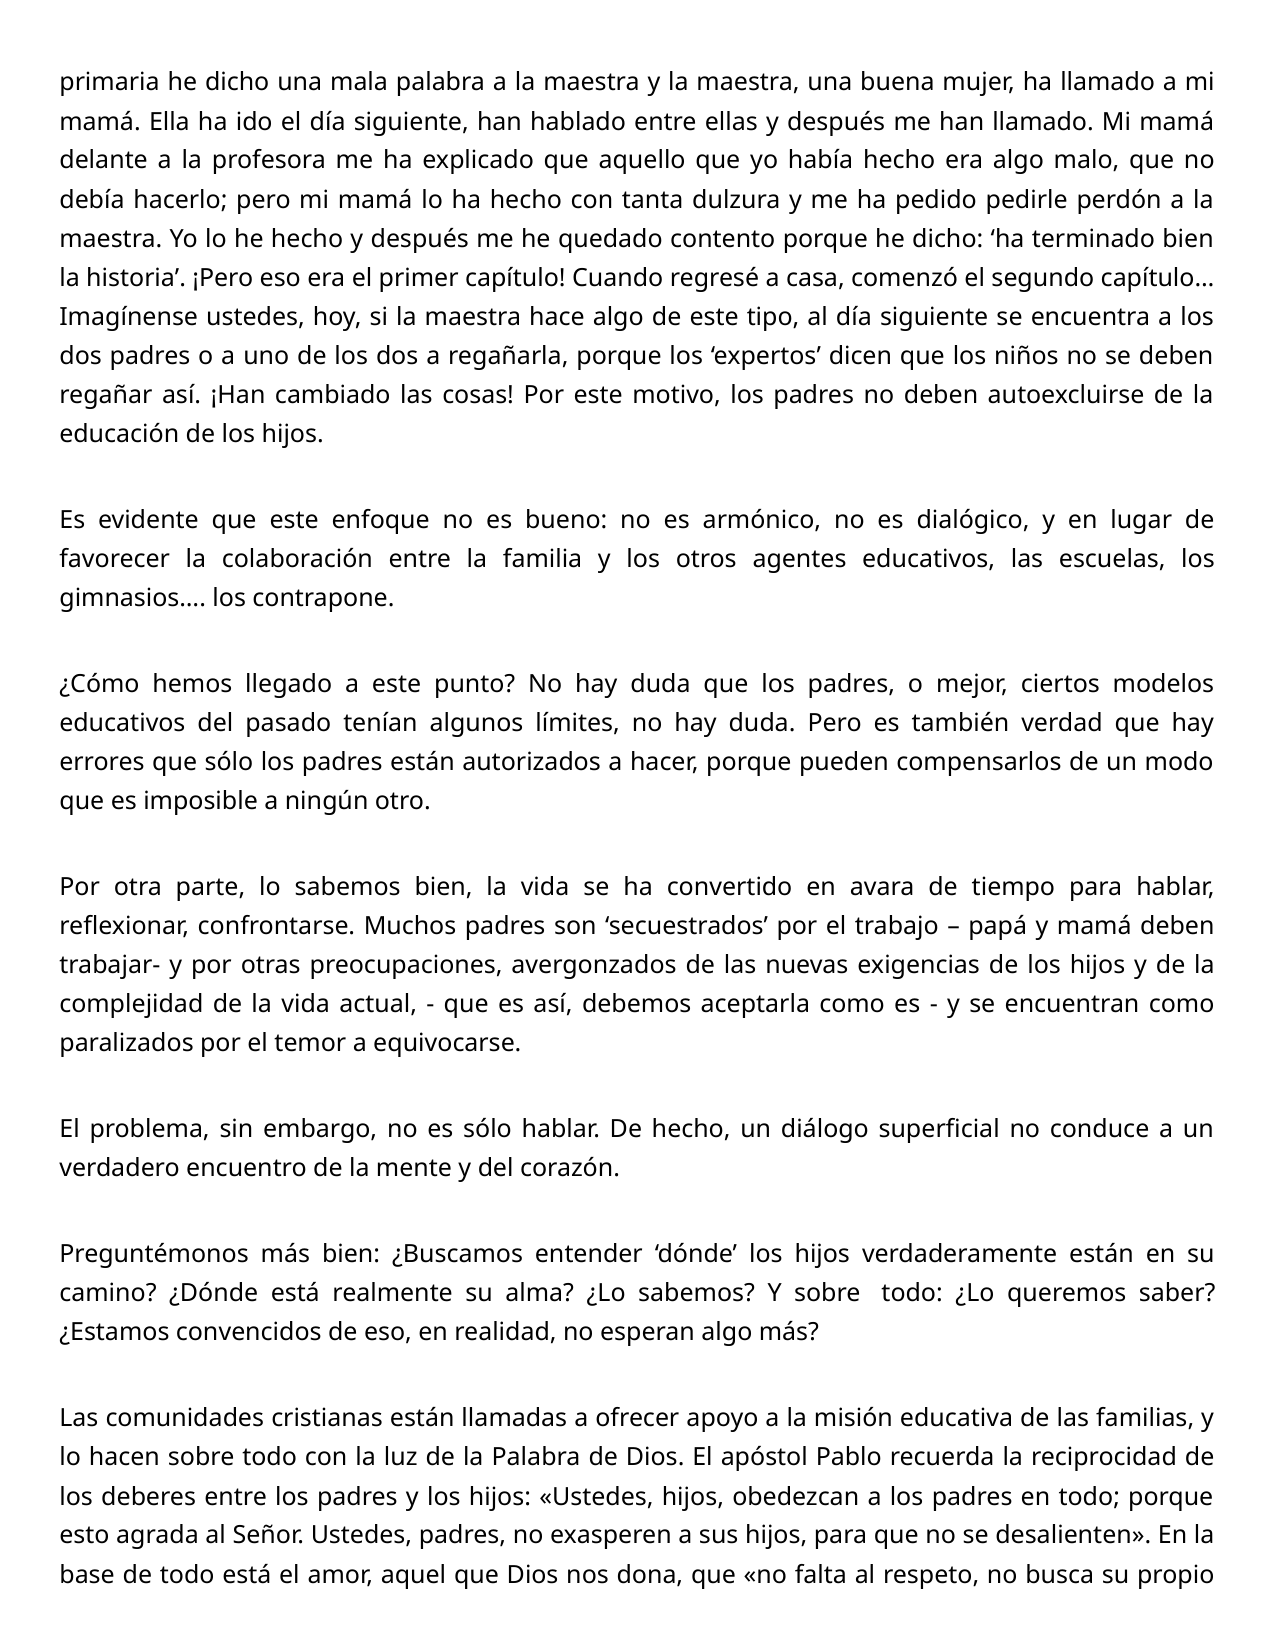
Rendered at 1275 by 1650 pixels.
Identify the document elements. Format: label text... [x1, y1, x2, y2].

text primaria he dicho una mala palabra a la maestra y la maestra, una buena mujer, ha llamado a mi mamá. Ella ha ido el día siguiente, han hablado entre ellas y después me han llamado. Mi mamá delante a la profesora me ha explicado que aquello que yo había hecho era algo malo, que no debía hacerlo; pero mi mamá lo ha hecho con tanta dulzura y me ha pedido pedirle perdón a la maestra. Yo lo he hecho y después me he quedado contento porque he dicho: ‘ha terminado bien la historia’. ¡Pero eso era el primer capítulo! Cuando regresé a casa, comenzó el segundo capítulo… Imagínense ustedes, hoy, si la maestra hace algo de este tipo, al día siguiente se encuentra a los dos padres o a uno de los dos a regañarla, porque los ‘expertos’ dicen que los niños no se deben regañar así. ¡Han cambiado las cosas! Por este motivo, los padres no deben autoexcluirse de la educación de los hijos. [59, 59, 1216, 450]
text Las comunidades cristianas están llamadas a ofrecer apoyo a la misión educativa de las familias, y lo hacen sobre todo con la luz de la Palabra de Dios. El apóstol Pablo recuerda la reciprocidad de los deberes entre los padres y los hijos: «Ustedes, hijos, obedezcan a los padres en todo; porque esto agrada al Señor. Ustedes, padres, no exasperen a sus hijos, para que no se desalienten». En la base de todo está el amor, aquel que Dios nos dona, que «no falta al respeto, no busca su propio [59, 1395, 1216, 1590]
text Es evidente que este enfoque no es bueno: no es armónico, no es dialógico, y en lugar de favorecer la colaboración entre la familia y los otros agentes educativos, las escuelas, los gimnasios…. los contrapone. [59, 497, 1216, 614]
text Preguntémonos más bien: ¿Buscamos entender ‘dónde’ los hijos verdaderamente están en su camino? ¿Dónde está realmente su alma? ¿Lo sabemos? Y sobre todo: ¿Lo queremos saber? ¿Estamos convencidos de eso, en realidad, no esperan algo más? [59, 1231, 1216, 1348]
text Por otra parte, lo sabemos bien, la vida se ha convertido en avara de tiempo para hablar, reflexionar, confrontarse. Muchos padres son ‘secuestrados’ por el trabajo – papá y mamá deben trabajar- y por otras preocupaciones, avergonzados de las nuevas exigencias de los hijos y de la complejidad de la vida actual, - que es así, debemos aceptarla como es - y se encuentran como paralizados por el temor a equivocarse. [59, 864, 1216, 1059]
text ¿Cómo hemos llegado a este punto? No hay duda que los padres, o mejor, ciertos modelos educativos del pasado tenían algunos límites, no hay duda. Pero es también verdad que hay errores que sólo los padres están autorizados a hacer, porque pueden compensarlos de un modo que es imposible a ningún otro. [59, 661, 1216, 817]
text El problema, sin embargo, no es sólo hablar. De hecho, un diálogo superficial no conduce a un verdadero encuentro de la mente y del corazón. [59, 1106, 1216, 1184]
